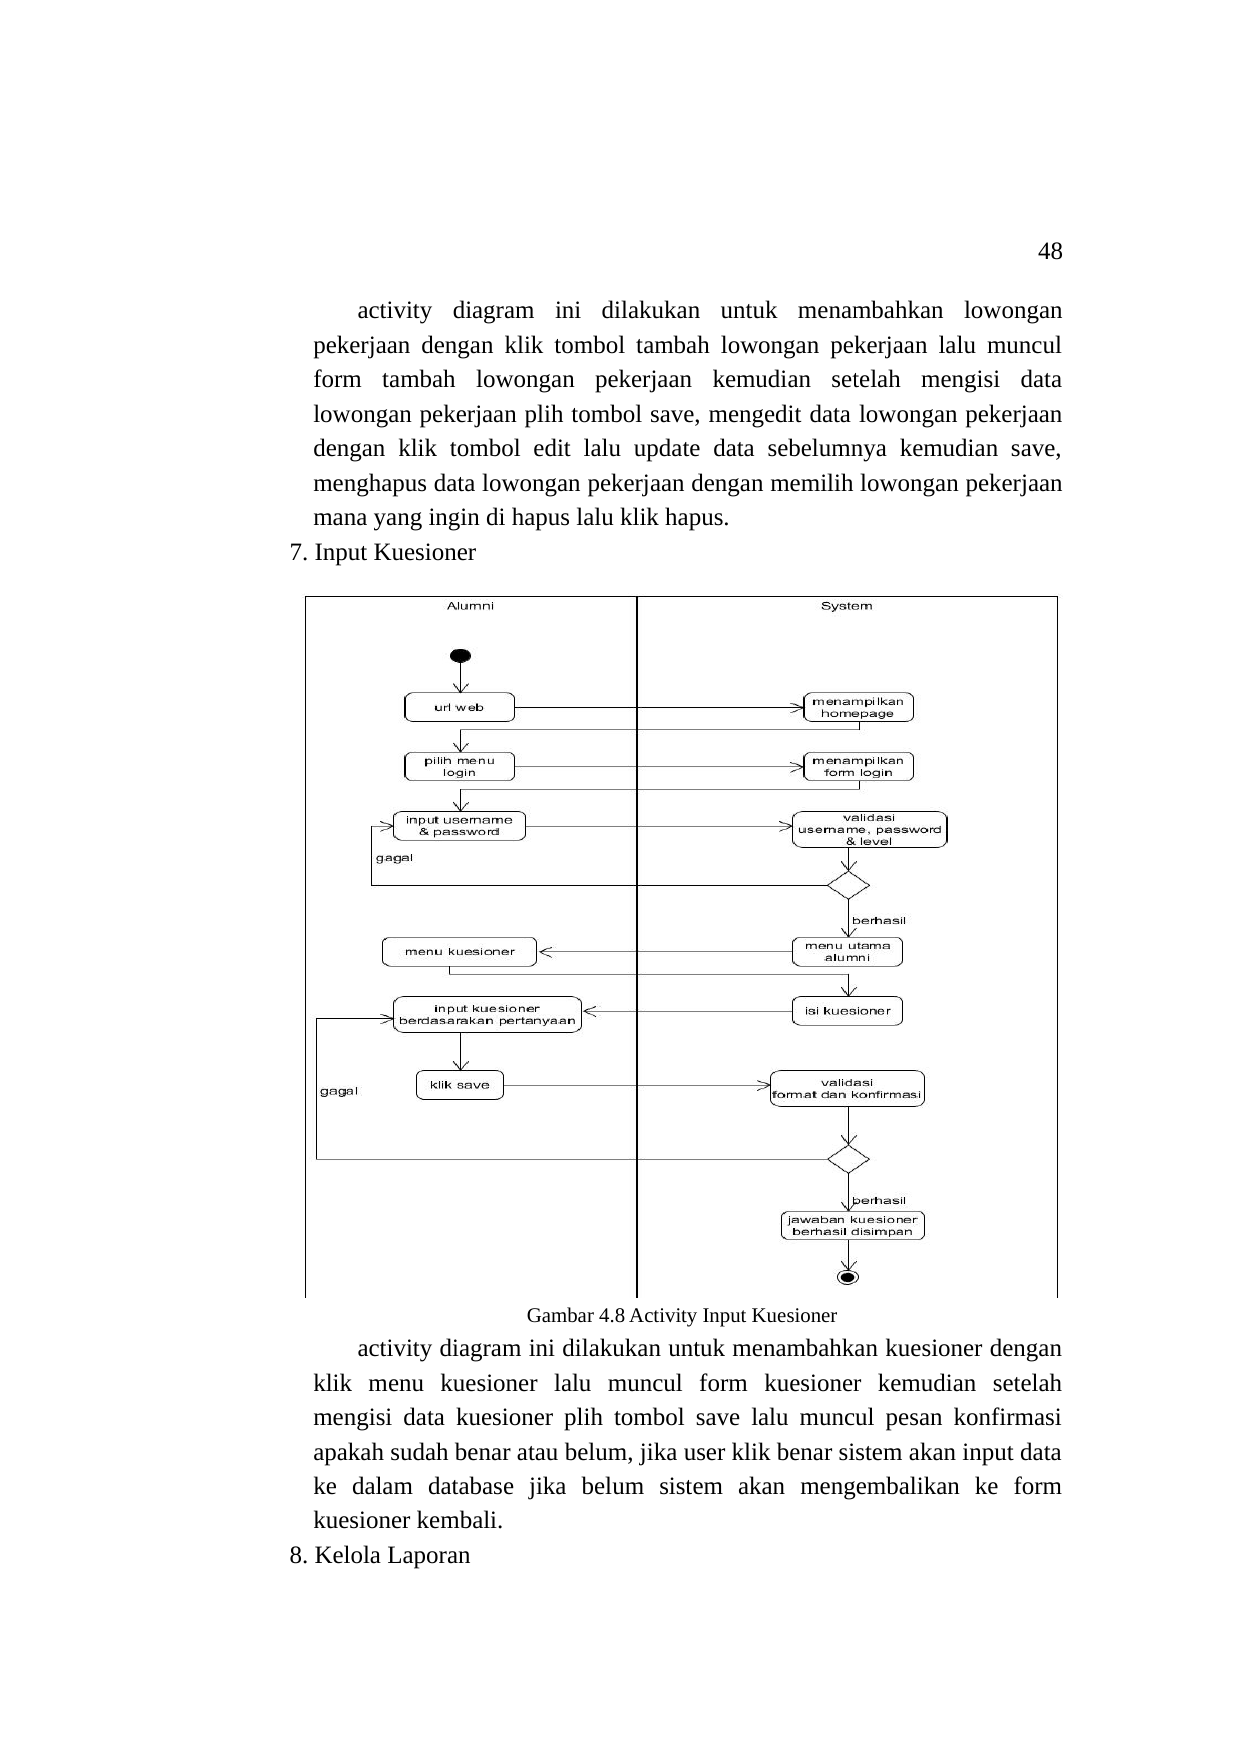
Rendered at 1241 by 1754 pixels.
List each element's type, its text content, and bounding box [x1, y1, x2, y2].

text Gambar 4.8 Activity Input Kuesioner [301, 1298, 1063, 1327]
text activity diagram ini dilakukan untuk menambahkan kuesioner dengan klik menu kuesioner lalu muncul form kuesioner kemudian setelah mengisi data kuesioner plih tombol save lalu muncul pesan konfirmasi apakah sudah benar atau belum, jika user klik benar sistem akan input data ke dalam database jika belum sistem akan mengembalikan ke form kuesioner kembali. [313, 1327, 1063, 1534]
text 7. Input Kuesioner [289, 537, 1063, 565]
text [301, 571, 1063, 593]
text 8. Kelola Laporan [289, 1540, 1063, 1569]
text activity diagram ini dilakukan untuk menambahkan lowongan pekerjaan dengan klik tombol tambah lowongan pekerjaan lalu muncul form tambah lowongan pekerjaan kemudian setelah mengisi data lowongan pekerjaan plih tombol save, mengedit data lowongan pekerjaan dengan klik tombol edit lalu update data sebelumnya kemudian save, menghapus data lowongan pekerjaan dengan memilih lowongan pekerjaan mana yang ingin di hapus lalu klik hapus. [313, 295, 1063, 531]
picture [301, 593, 1063, 1298]
